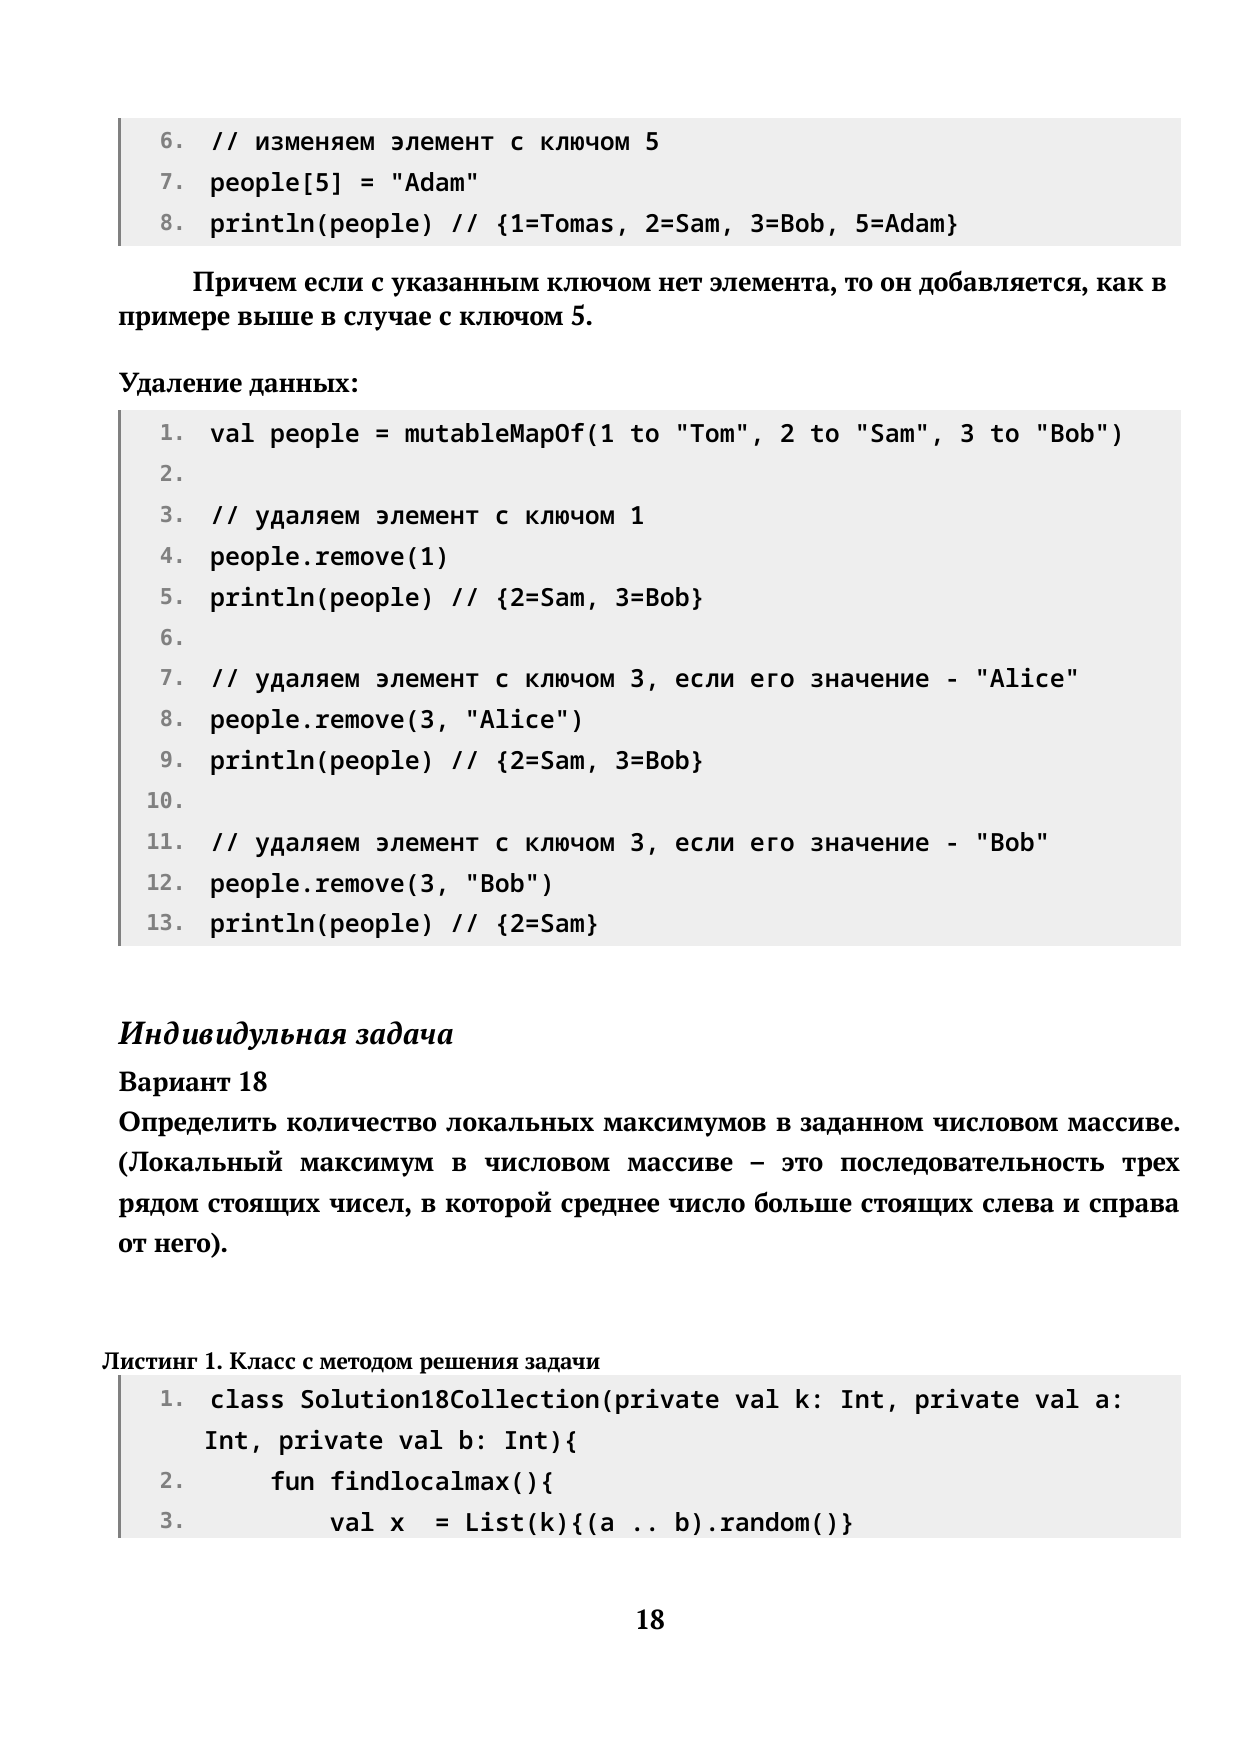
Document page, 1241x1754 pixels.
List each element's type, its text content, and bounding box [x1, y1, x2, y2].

text Причем если с указанным ключом нет элемента, то он добавляется, как в примере выше в случае с ключом 5. [118, 264, 1181, 331]
list println(people) // {2=Sam} [121, 900, 1181, 946]
list class Solution18Collection(private val k: Int, private val a: Int, private val b: Int){ [121, 1375, 1181, 1457]
list // изменяем элемент с ключом 5 [121, 118, 1181, 158]
list // удаляем элемент с ключом 3, если его значение - "Alice" [121, 655, 1181, 695]
list println(people) // {2=Sam, 3=Bob} [121, 573, 1181, 613]
list println(people) // {1=Tomas, 2=Sam, 3=Bob, 5=Adam} [121, 200, 1181, 246]
list val x = List(k){(a .. b).random()} [121, 1498, 1181, 1538]
list people[5] = "Adam" [121, 159, 1181, 199]
list fun findlocalmax(){ [121, 1457, 1181, 1497]
text Вариант 18 [118, 1064, 1181, 1098]
list val people = mutableMapOf(1 to "Tom", 2 to "Sam", 3 to "Bob") [121, 410, 1181, 450]
list people.remove(3, "Bob") [121, 859, 1181, 899]
text Листинг 1. Класс с методом решения задачи [101, 1346, 1186, 1375]
list // удаляем элемент с ключом 3, если его значение - "Bob" [121, 818, 1181, 858]
text Определить количество локальных максимумов в заданном числовом массиве. (Локальный максимум в числовом массиве – это последовательность трех рядом стоящих чисел, в которой среднее число больше стоящих слева и справа от него). [118, 1104, 1181, 1258]
list println(people) // {2=Sam, 3=Bob} [121, 737, 1181, 777]
subtitle Индивидульная задача [118, 1013, 1181, 1052]
list people.remove(3, "Alice") [121, 696, 1181, 736]
list people.remove(1) [121, 533, 1181, 573]
list // удаляем элемент с ключом 1 [121, 492, 1181, 532]
text Удаление данных: [118, 365, 1181, 398]
